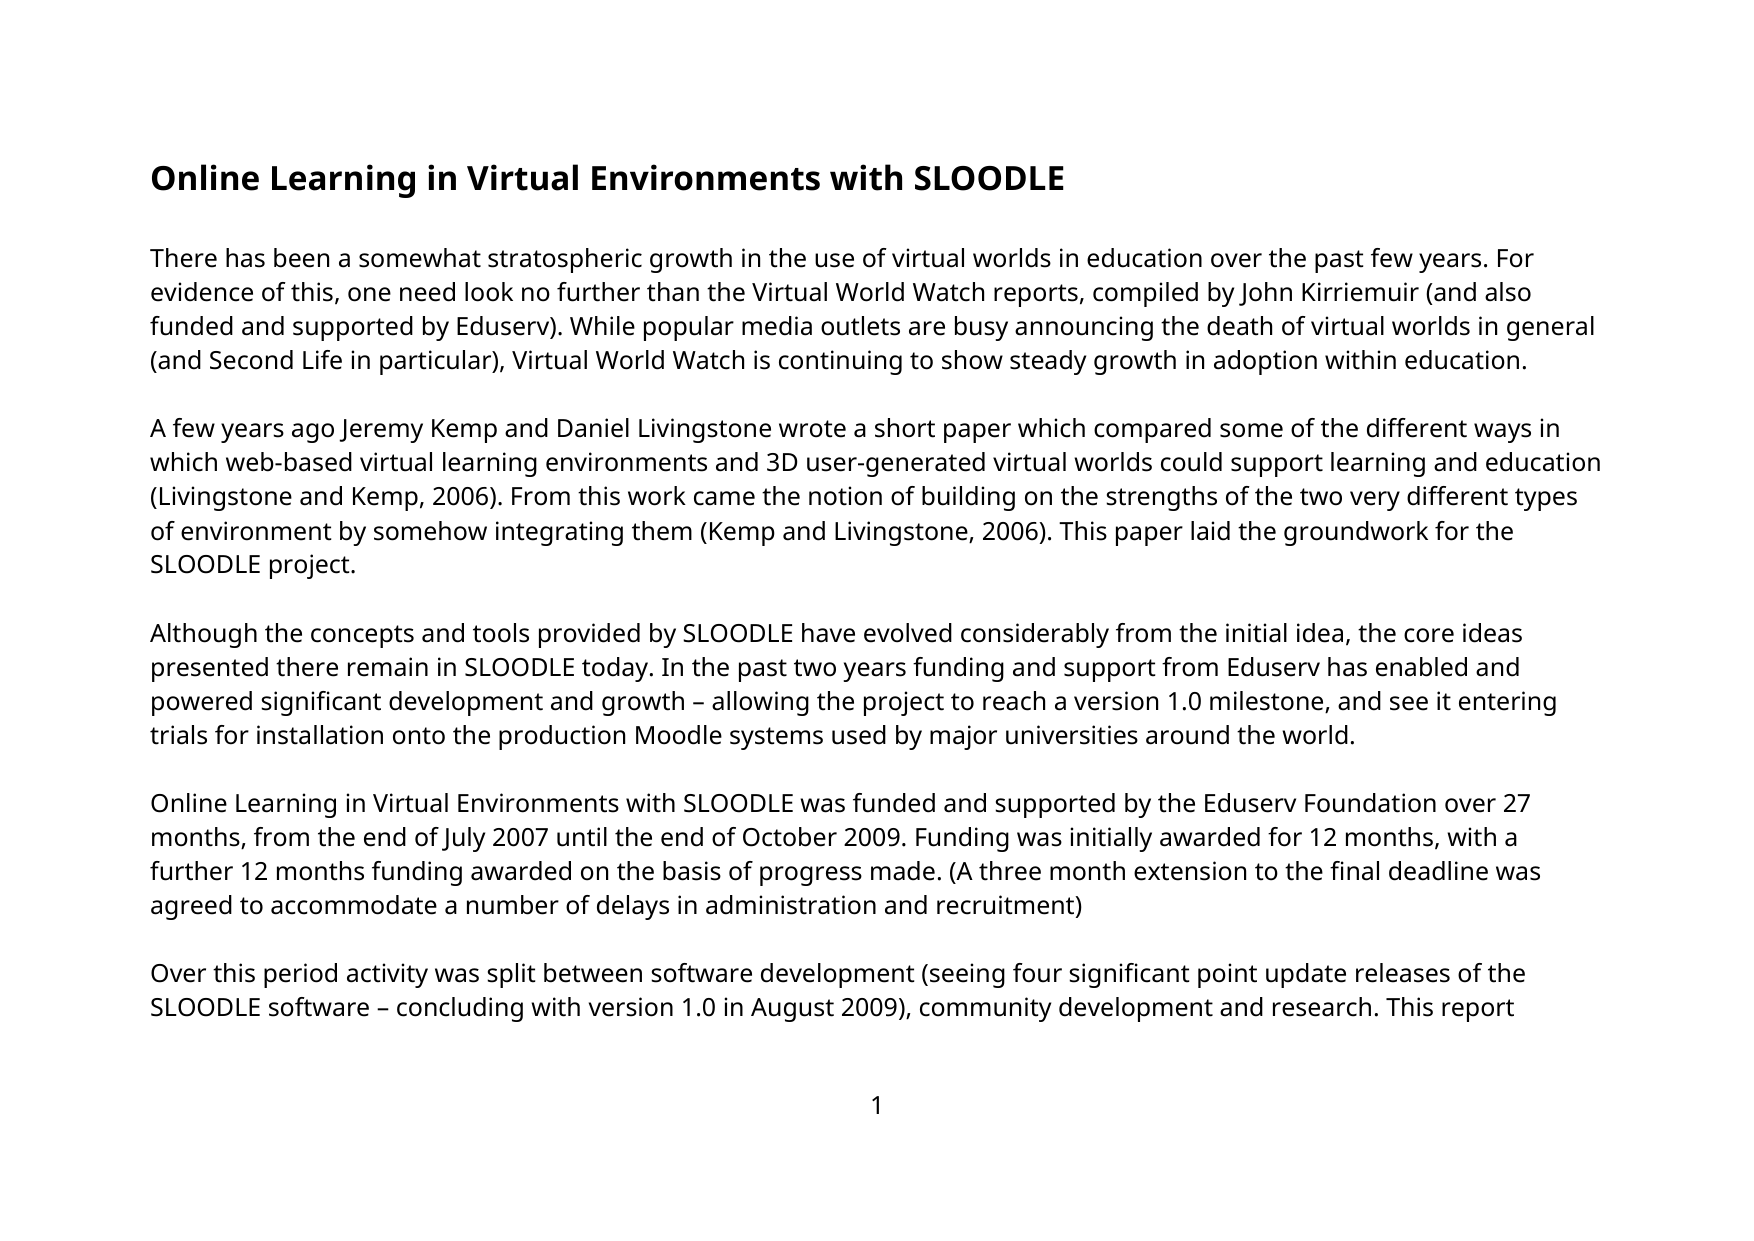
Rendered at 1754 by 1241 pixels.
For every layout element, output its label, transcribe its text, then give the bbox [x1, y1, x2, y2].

text Online Learning in Virtual Environments with SLOODLE was funded and supported by the Eduserv Foundation over 27 months, from the end of July 2007 until the end of October 2009. Funding was initially awarded for 12 months, with a further 12 months funding awarded on the basis of progress made. (A three month extension to the final deadline was agreed to accommodate a number of delays in administration and recruitment) [150, 786, 1604, 922]
text Although the concepts and tools provided by SLOODLE have evolved considerably from the initial idea, the core ideas presented there remain in SLOODLE today. In the past two years funding and support from Eduserv has enabled and powered significant development and growth – allowing the project to reach a version 1.0 milestone, and see it entering trials for installation onto the production Moodle systems used by major universities around the world. [150, 615, 1604, 752]
text There has been a somewhat stratospheric growth in the use of virtual worlds in education over the past few years. For evidence of this, one need look no further than the Virtual World Watch reports, compiled by John Kirriemuir (and also funded and supported by Eduserv). While popular media outlets are busy announcing the death of virtual worlds in general (and Second Life in particular), Virtual World Watch is continuing to show steady growth in adoption within education. [150, 241, 1604, 377]
subtitle Online Learning in Virtual Environments with SLOODLE [150, 155, 1604, 200]
text Over this period activity was split between software development (seeing four significant point update releases of the SLOODLE software – concluding with version 1.0 in August 2009), community development and research. This report [150, 956, 1604, 1024]
text A few years ago Jeremy Kemp and Daniel Livingstone wrote a short paper which compared some of the different ways in which web-based virtual learning environments and 3D user-generated virtual worlds could support learning and education (Livingstone and Kemp, 2006). From this work came the notion of building on the strengths of the two very different types of environment by somehow integrating them (Kemp and Livingstone, 2006). This paper laid the groundwork for the SLOODLE project. [150, 411, 1604, 581]
